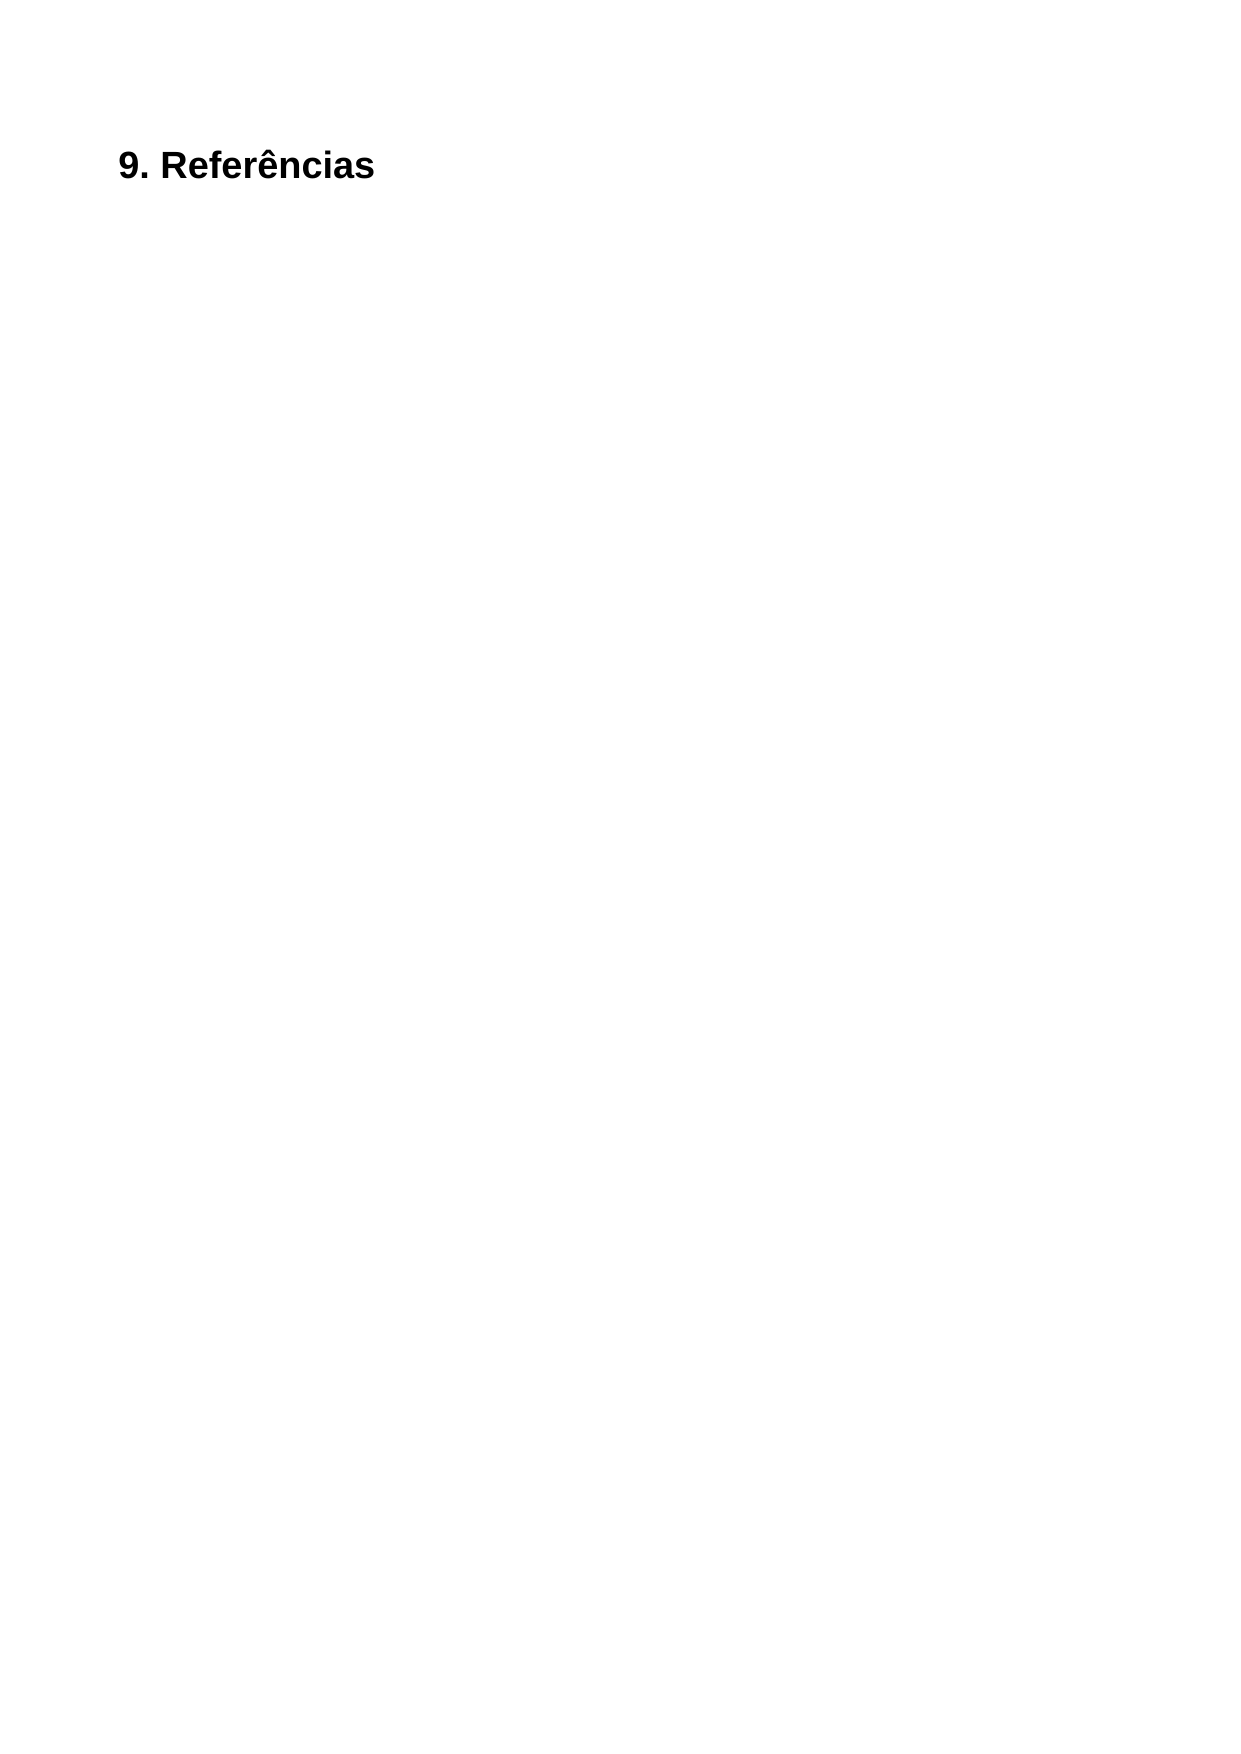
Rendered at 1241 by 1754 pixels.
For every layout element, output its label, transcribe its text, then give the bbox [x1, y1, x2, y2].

subtitle 9. Referências [118, 143, 1122, 187]
